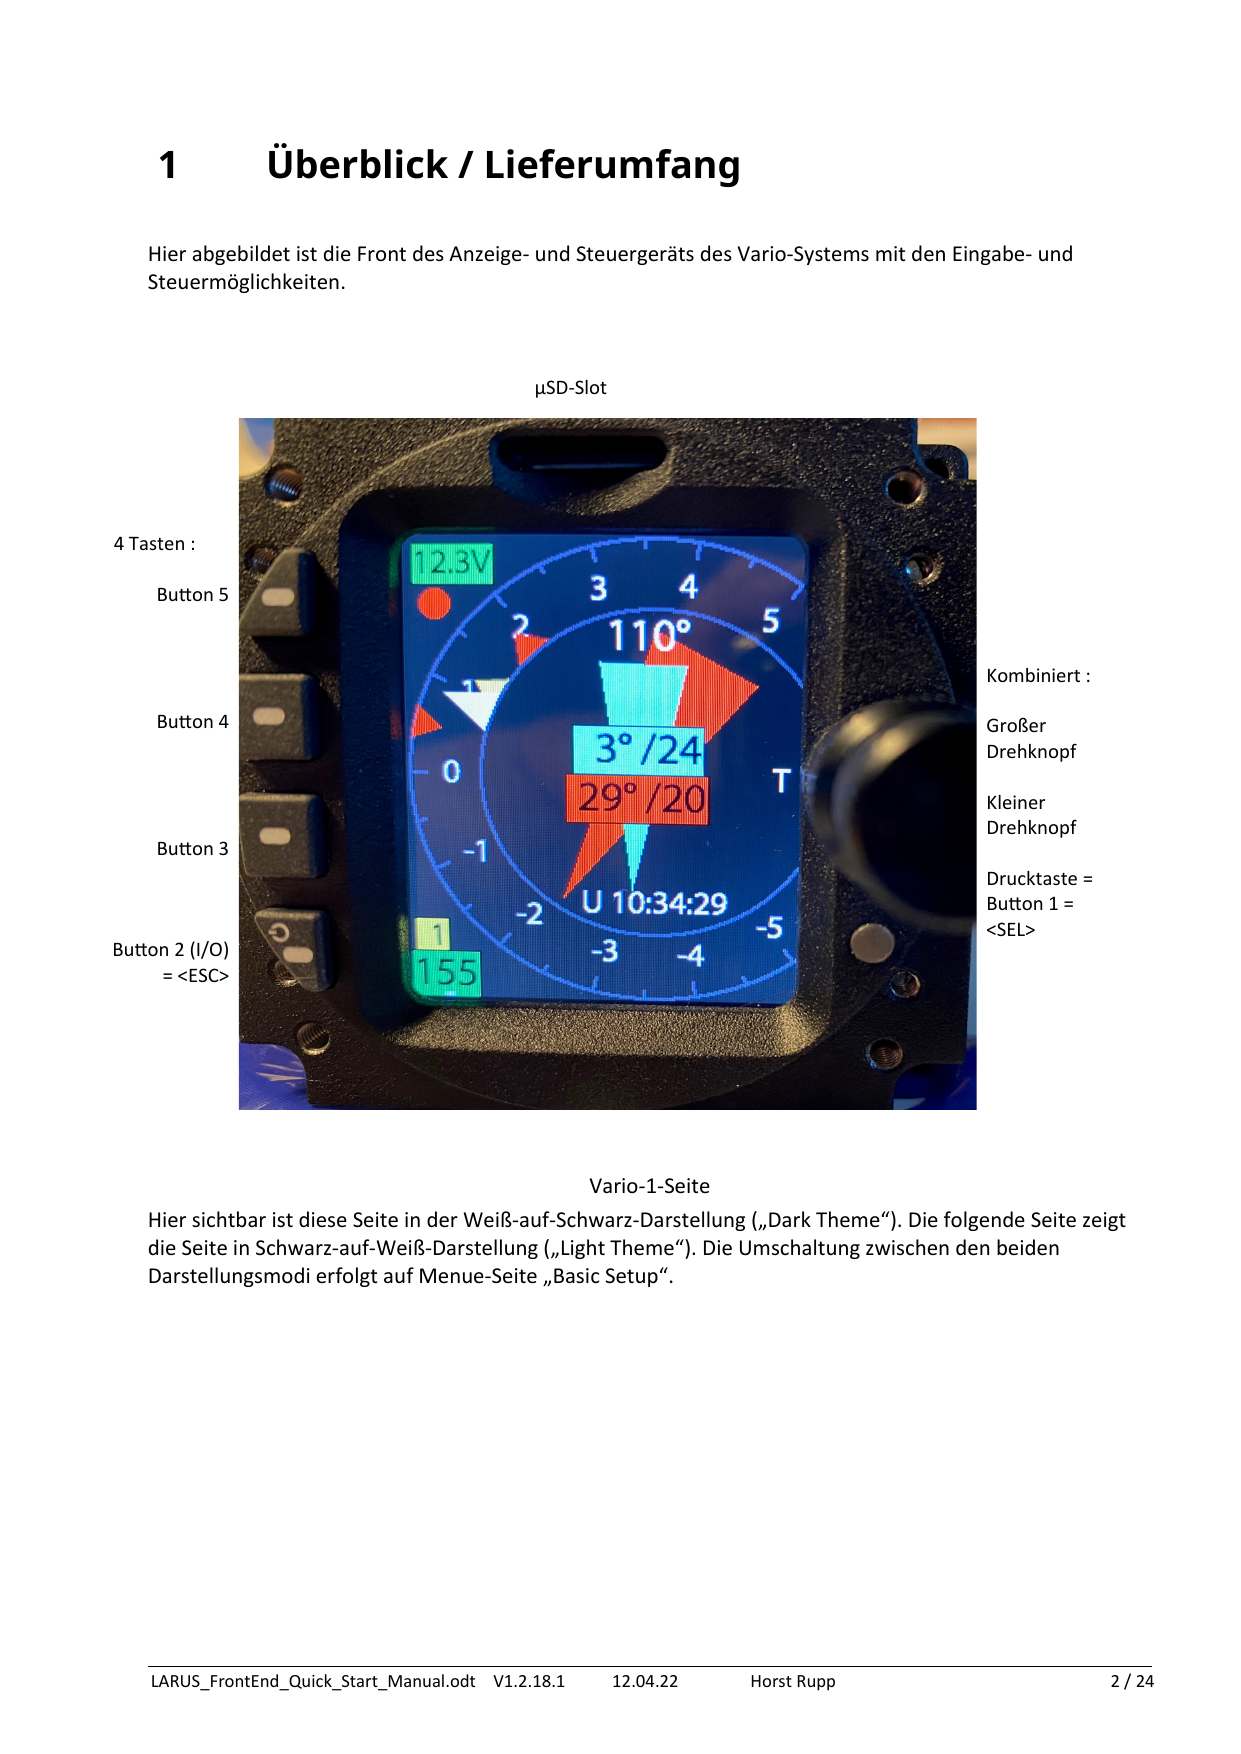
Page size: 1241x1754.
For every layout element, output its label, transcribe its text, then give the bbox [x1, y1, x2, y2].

text Vario-1-Seite [148, 1171, 1152, 1199]
text Hier sichtbar ist diese Seite in der Weiß-auf-Schwarz-Darstellung („Dark Theme“). Die folgende Seite zeigt die Seite in Schwarz-auf-Weiß-Darstellung („Light Theme“). Die Umschaltung zwischen den beiden Darstellungsmodi erfolgt auf Menue-Seite „Basic Setup“. [148, 1205, 1152, 1289]
picture [238, 418, 977, 1110]
text Hier abgebildet ist die Front des Anzeige- und Steuergeräts des Vario-Systems mit den Eingabe- und Steuermöglichkeiten. [148, 239, 1152, 295]
subtitle Überblick / Lieferumfang [148, 138, 1128, 190]
